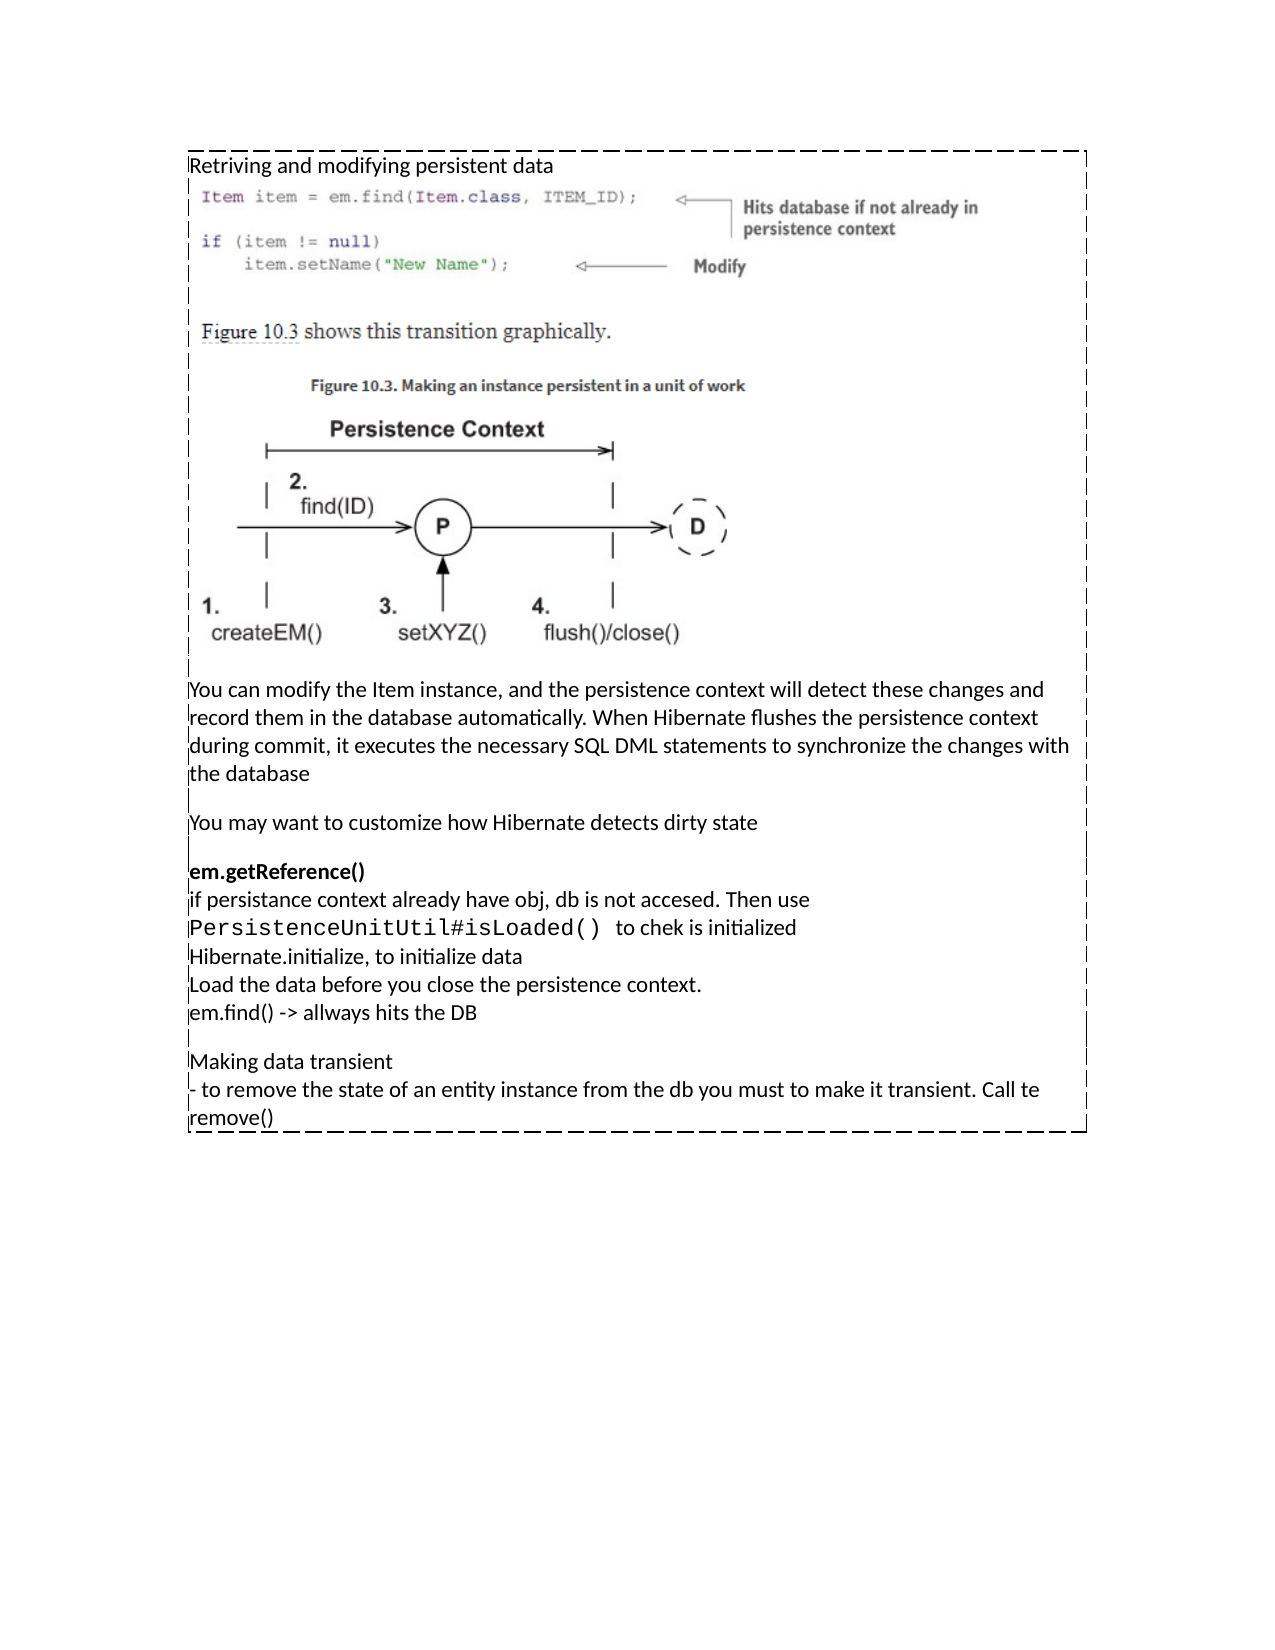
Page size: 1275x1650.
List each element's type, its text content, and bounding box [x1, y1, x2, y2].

text em.getReference() if persistance context already have obj, db is not accesed. Then use PersistenceUnitUtil#isLoaded() to chek is initialized Hibernate.initialize, to initialize data Load the data before you close the persistence context. em.find() -> allways hits the DB [187, 856, 1087, 1026]
text Retriving and modifying persistent data [187, 150, 1087, 654]
text You may want to customize how Hibernate detects dirty state [187, 807, 1087, 836]
text You can modify the Item instance, and the persistence context will detect these changes and record them in the database automatically. When Hibernate flushes the persistence context during commit, it executes the necessary SQL DML statements to synchronize the changes with the database [187, 674, 1087, 787]
text Making data transient - to remove the state of an entity instance from the db you must to make it transient. Call te remove() [187, 1046, 1087, 1133]
